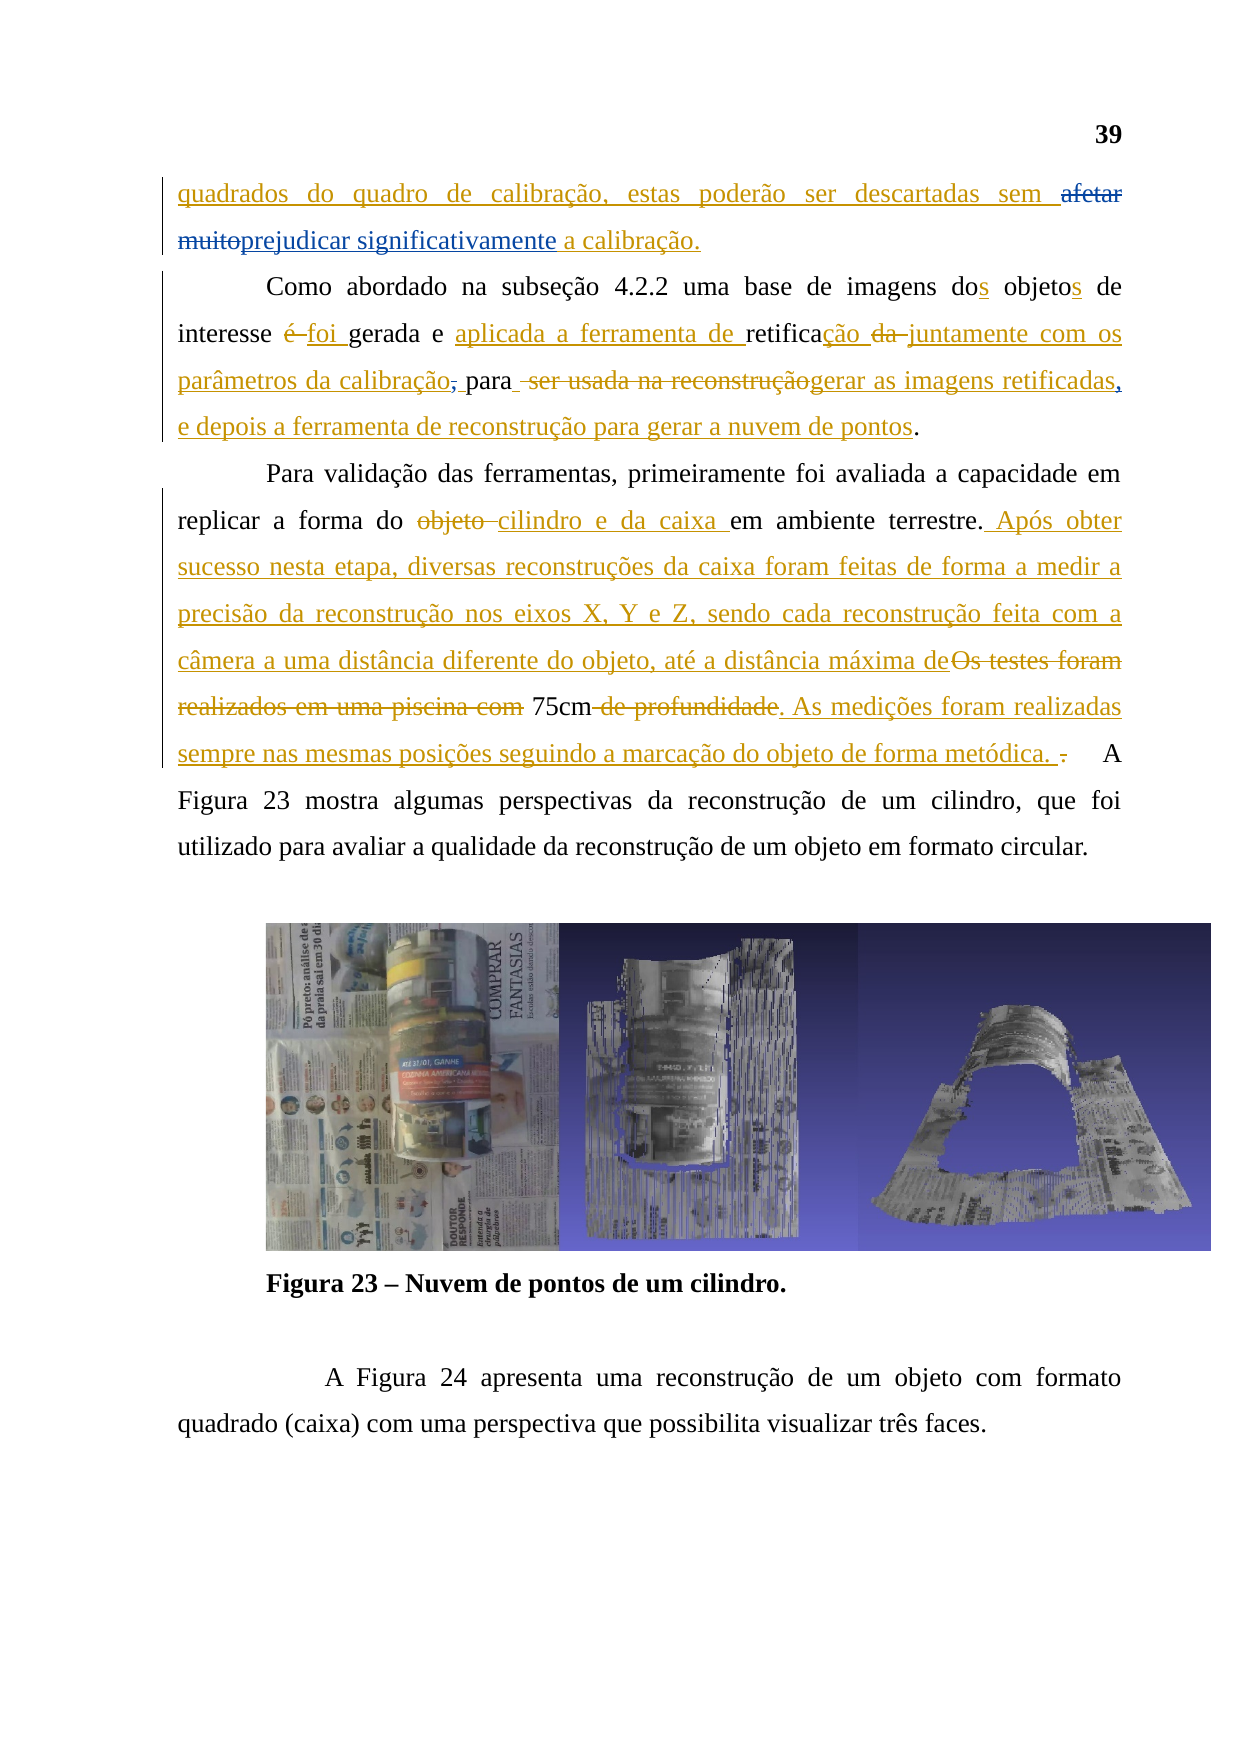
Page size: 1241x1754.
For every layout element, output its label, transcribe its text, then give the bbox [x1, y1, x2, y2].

text Para validação das ferramentas, primeiramente foi avaliada a capacidade em replicar a forma do cilindro e da caixa em ambiente terrestre. Após obter sucesso nesta etapa, diversas reconstruções da caixa foram feitas de forma a medir a precisão da reconstrução nos eixos X, Y e Z, sendo cada reconstrução feita com a câmera a uma distância diferente do objeto, até a distância máxima de 75cm. As medições foram realizadas sempre nas mesmas posições seguindo a marcação do objeto de forma metódica. A Figura 23 mostra algumas perspectivas da reconstrução de um cilindro, que foi utilizado para avaliar a qualidade da reconstrução de um objeto em formato circular. [177, 457, 1122, 578]
text Como abordado na subseção 4.2.2 uma base de imagens dos objetos de interesse foi gerada e aplicada a ferramenta de retificação juntamente com os parâmetros da calibração para gerar as imagens retificadas, e depois a ferramenta de reconstrução para gerar a nuvem de pontos. [177, 271, 1122, 442]
text Como descrito na subseção 4.2.1, é gerada uma base de imagens do quadro de calibração que são dadas como entrada para ferramenta de calibração para estimar os parâmetros da câmera. Essa base de imagens foi gerada evitando-se a reflexão da luz direta no quadro e em ambiente externo. Foram capturadas 72 imagens do quadro de calibração em diferentes posições. Esse número maior de imagens aumenta a probabilidade de uma reconstrução de qualidade, pois se algumas dessas imagens apresentarem problemas para a detecção dos cantos dos quadrados do quadro de calibração, estas poderão ser descartadas sem prejudicar significativamente a calibração. [177, 177, 1122, 255]
text A Figura 24 apresenta uma reconstrução de um objeto com formato quadrado (caixa) com uma perspectiva que possibilita visualizar três faces. [177, 1361, 1122, 1439]
picture [265, 923, 1211, 1251]
text Figura 23 – Nuvem de pontos de um cilindro. [177, 1267, 1122, 1299]
text Para validação das ferramentas, primeiramente foi avaliada a capacidade em replicar a forma do cilindro e da caixa em ambiente terrestre. Após obter sucesso nesta etapa, diversas reconstruções da caixa foram feitas de forma a medir a precisão da reconstrução nos eixos X, Y e Z, sendo cada reconstrução feita com a câmera a uma distância diferente do objeto, até a distância máxima de 75cm. As medições foram realizadas sempre nas mesmas posições seguindo a marcação do objeto de forma metódica. A Figura 23 mostra algumas perspectivas da reconstrução de um cilindro, que foi utilizado para avaliar a qualidade da reconstrução de um objeto em formato circular. [177, 579, 1122, 624]
text Para validação das ferramentas, primeiramente foi avaliada a capacidade em replicar a forma do cilindro e da caixa em ambiente terrestre. Após obter sucesso nesta etapa, diversas reconstruções da caixa foram feitas de forma a medir a precisão da reconstrução nos eixos X, Y e Z, sendo cada reconstrução feita com a câmera a uma distância diferente do objeto, até a distância máxima de 75cm. As medições foram realizadas sempre nas mesmas posições seguindo a marcação do objeto de forma metódica. A Figura 23 mostra algumas perspectivas da reconstrução de um cilindro, que foi utilizado para avaliar a qualidade da reconstrução de um objeto em formato circular. [177, 626, 1122, 862]
